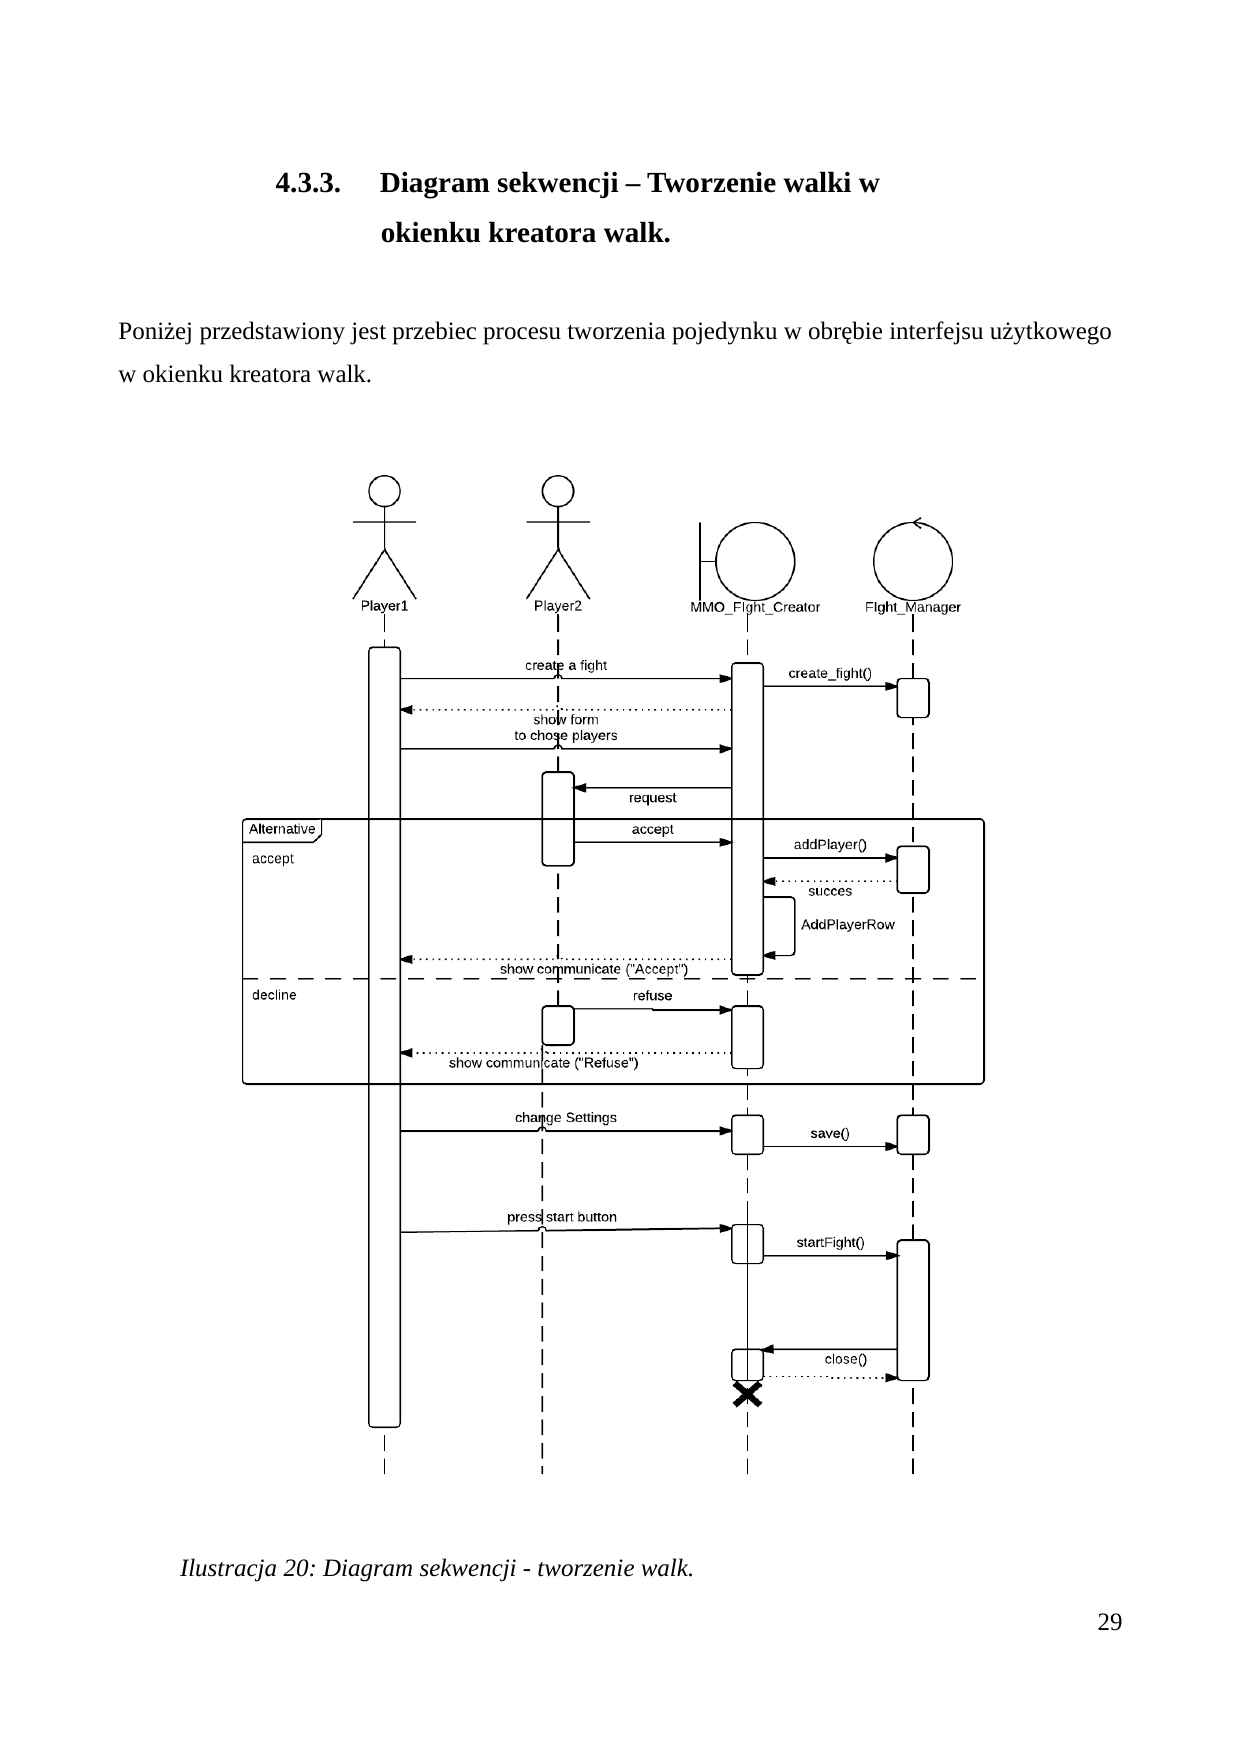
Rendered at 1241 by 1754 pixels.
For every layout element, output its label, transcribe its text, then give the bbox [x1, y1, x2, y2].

list okienku kreatora walk. [343, 215, 1122, 249]
list Diagram sekwencji – Tworzenie walki w [268, 165, 1122, 198]
text Poniżej przedstawiony jest przebiec procesu tworzenia pojedynku w obrębie interfejsu użytkowego w okienku kreatora walk. [118, 316, 1122, 388]
text Ilustracja 20: Diagram sekwencji - tworzenie walk. [180, 1554, 1061, 1582]
text [180, 401, 1061, 413]
picture [179, 413, 1061, 1554]
